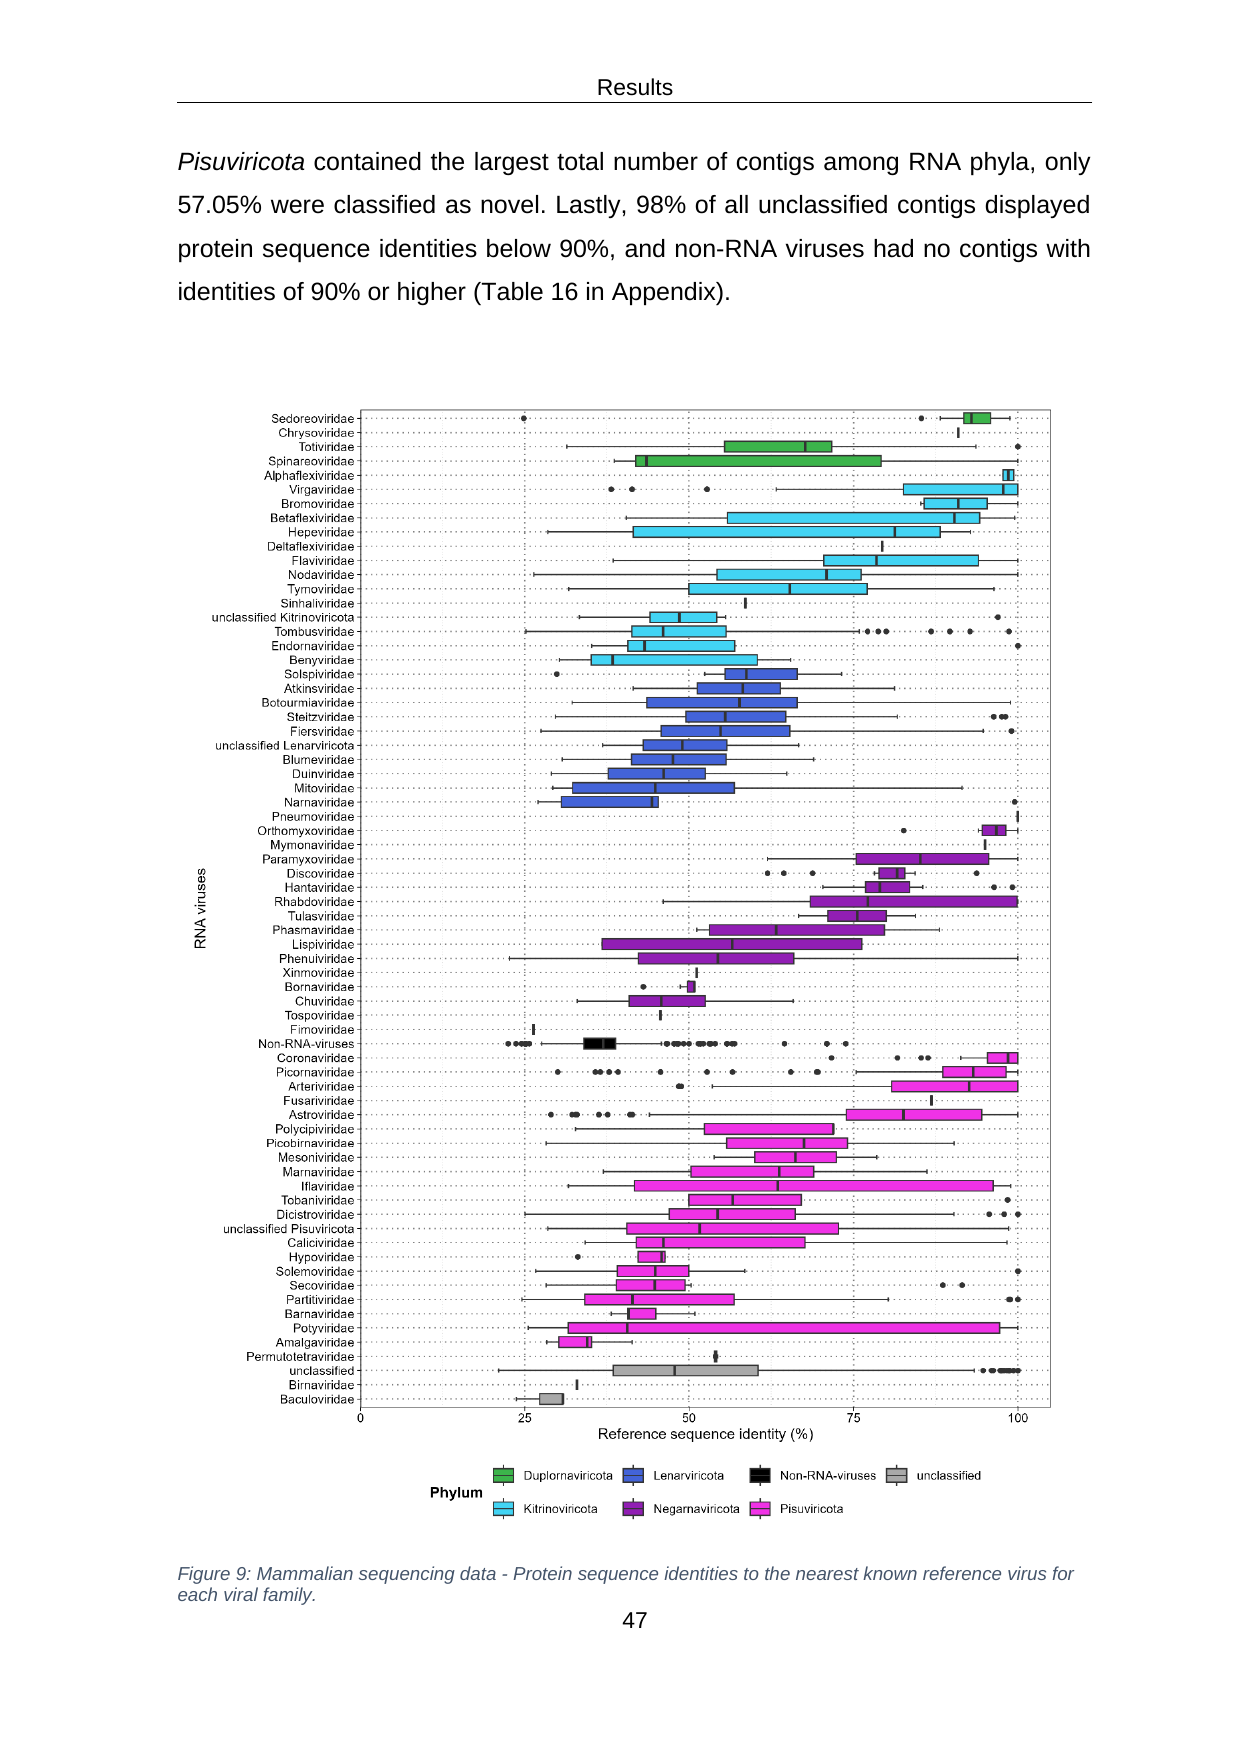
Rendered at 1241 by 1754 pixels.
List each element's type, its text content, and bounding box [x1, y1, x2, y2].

text Figure 9: Mammalian sequencing data - Protein sequence identities to the nearest known reference virus for each viral family. [177, 1563, 1092, 1606]
text Pisuviricota contained the largest total number of contigs among RNA phyla, only 57.05% were classified as novel. Lastly, 98% of all unclassified contigs displayed protein sequence identities below 90%, and non-RNA viruses had no contigs with identities of 90% or higher (Table 16 in Appendix). [177, 147, 1092, 306]
